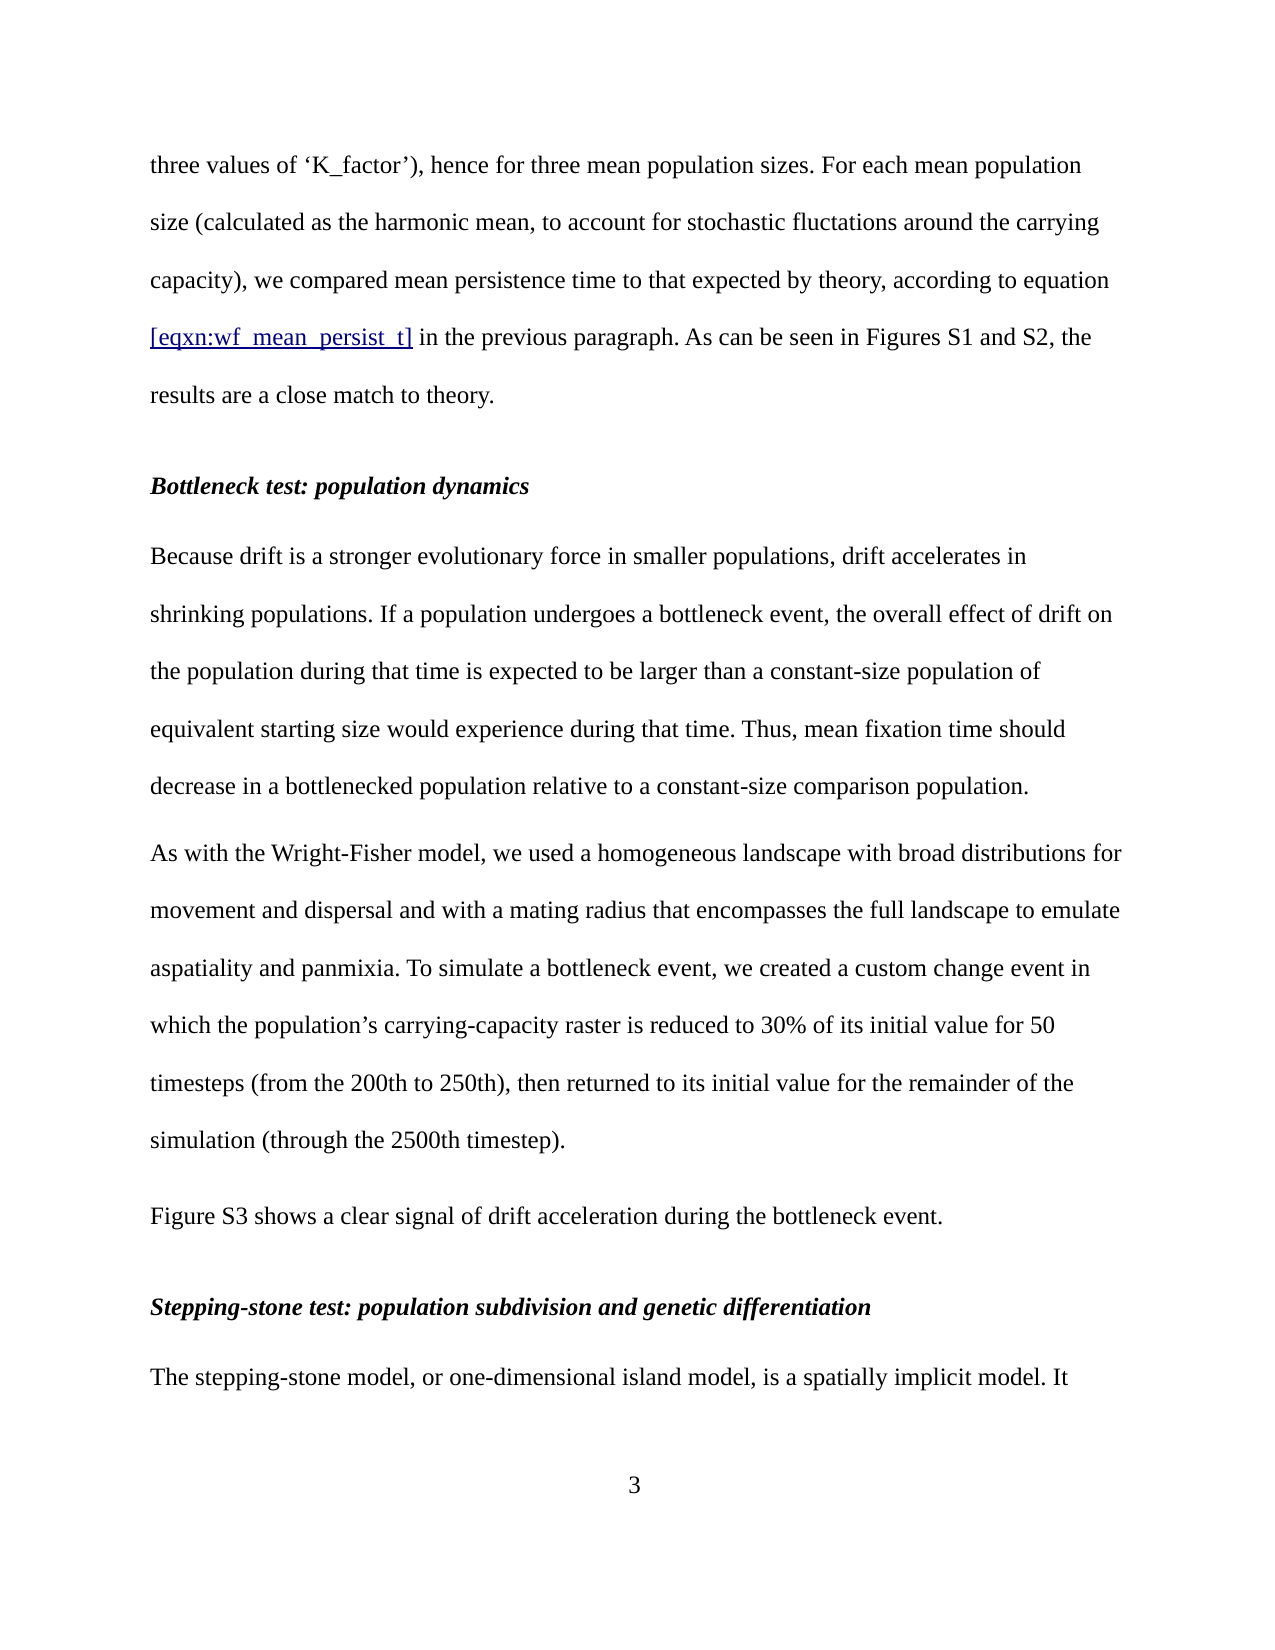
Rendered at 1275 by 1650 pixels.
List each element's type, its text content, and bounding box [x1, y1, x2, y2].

text three values of ‘K_factor’), hence for three mean population sizes. For each mean population size (calculated as the harmonic mean, to account for stochastic fluctations around the carrying capacity), we compared mean persistence time to that expected by theory, according to equation [eqxn:wf_mean_persist_t] in the previous paragraph. As can be seen in Figures S1 and S2, the results are a close match to theory. [150, 150, 1125, 409]
subtitle Stepping-stone test: population subdivision and genetic differentiation [150, 1292, 1125, 1321]
text As with the Wright-Fisher model, we used a homogeneous landscape with broad distributions for movement and dispersal and with a mating radius that encompasses the full landscape to emulate aspatiality and panmixia. To simulate a bottleneck event, we created a custom change event in which the population’s carrying-capacity raster is reduced to 30% of its initial value for 50 timesteps (from the 200th to 250th), then returned to its initial value for the remainder of the simulation (through the 2500th timestep). [150, 838, 1125, 1154]
text The stepping-stone model, or one-dimensional island model, is a spatially implicit model. It [150, 1362, 1125, 1391]
text Because drift is a stronger evolutionary force in smaller populations, drift accelerates in shrinking populations. If a population undergoes a bottleneck event, the overall effect of drift on the population during that time is expected to be larger than a constant-size population of equivalent starting size would experience during that time. Thus, mean fixation time should decrease in a bottlenecked population relative to a constant-size comparison population. [150, 541, 1125, 800]
subtitle Bottleneck test: population dynamics [150, 471, 1125, 500]
text Figure S3 shows a clear signal of drift acceleration during the bottleneck event. [150, 1201, 1125, 1229]
